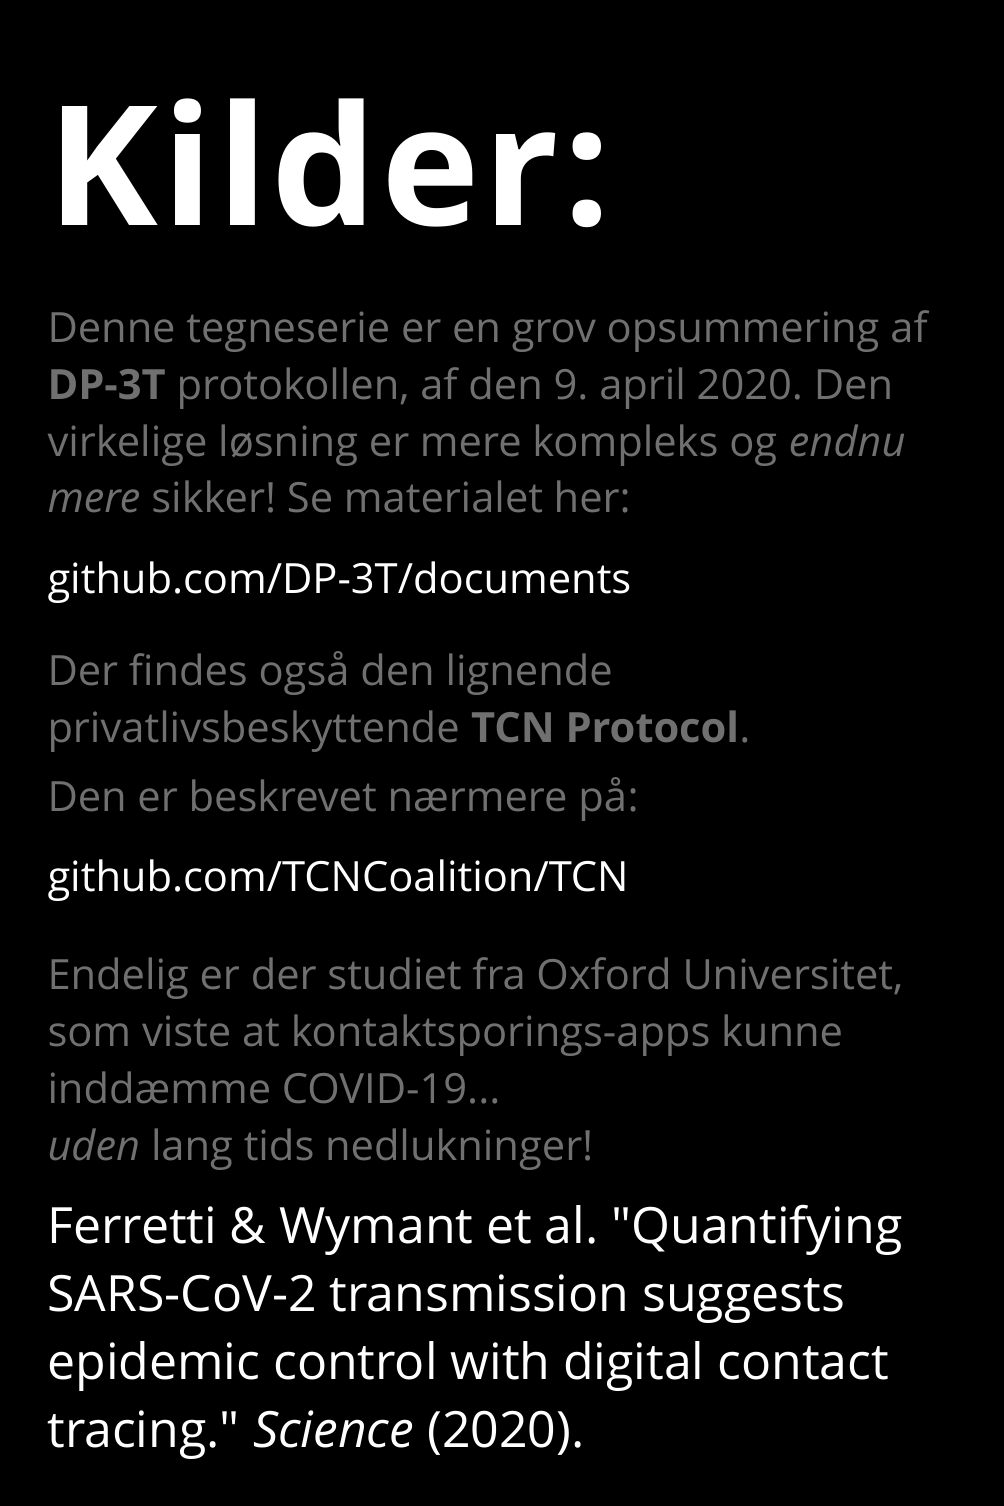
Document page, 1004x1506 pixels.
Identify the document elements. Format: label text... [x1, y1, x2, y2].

text github.com/DP-3T/documents [47, 549, 957, 605]
text Kilder: [47, 47, 957, 274]
text github.com/TCNCoalition/TCN [47, 847, 957, 903]
text Denne tegneserie er en grov opsummering af DP-3T protokollen, af den 9. april 2020. Den virkelige løsning er mere kompleks og endnu mere sikker! Se materialet her: [47, 298, 957, 525]
text Den er beskrevet nærmere på: [47, 766, 957, 823]
text Ferretti & Wymant et al. "Quantifying SARS-CoV-2 transmission suggests epidemic control with digital contact tracing." Science (2020). [47, 1190, 957, 1462]
